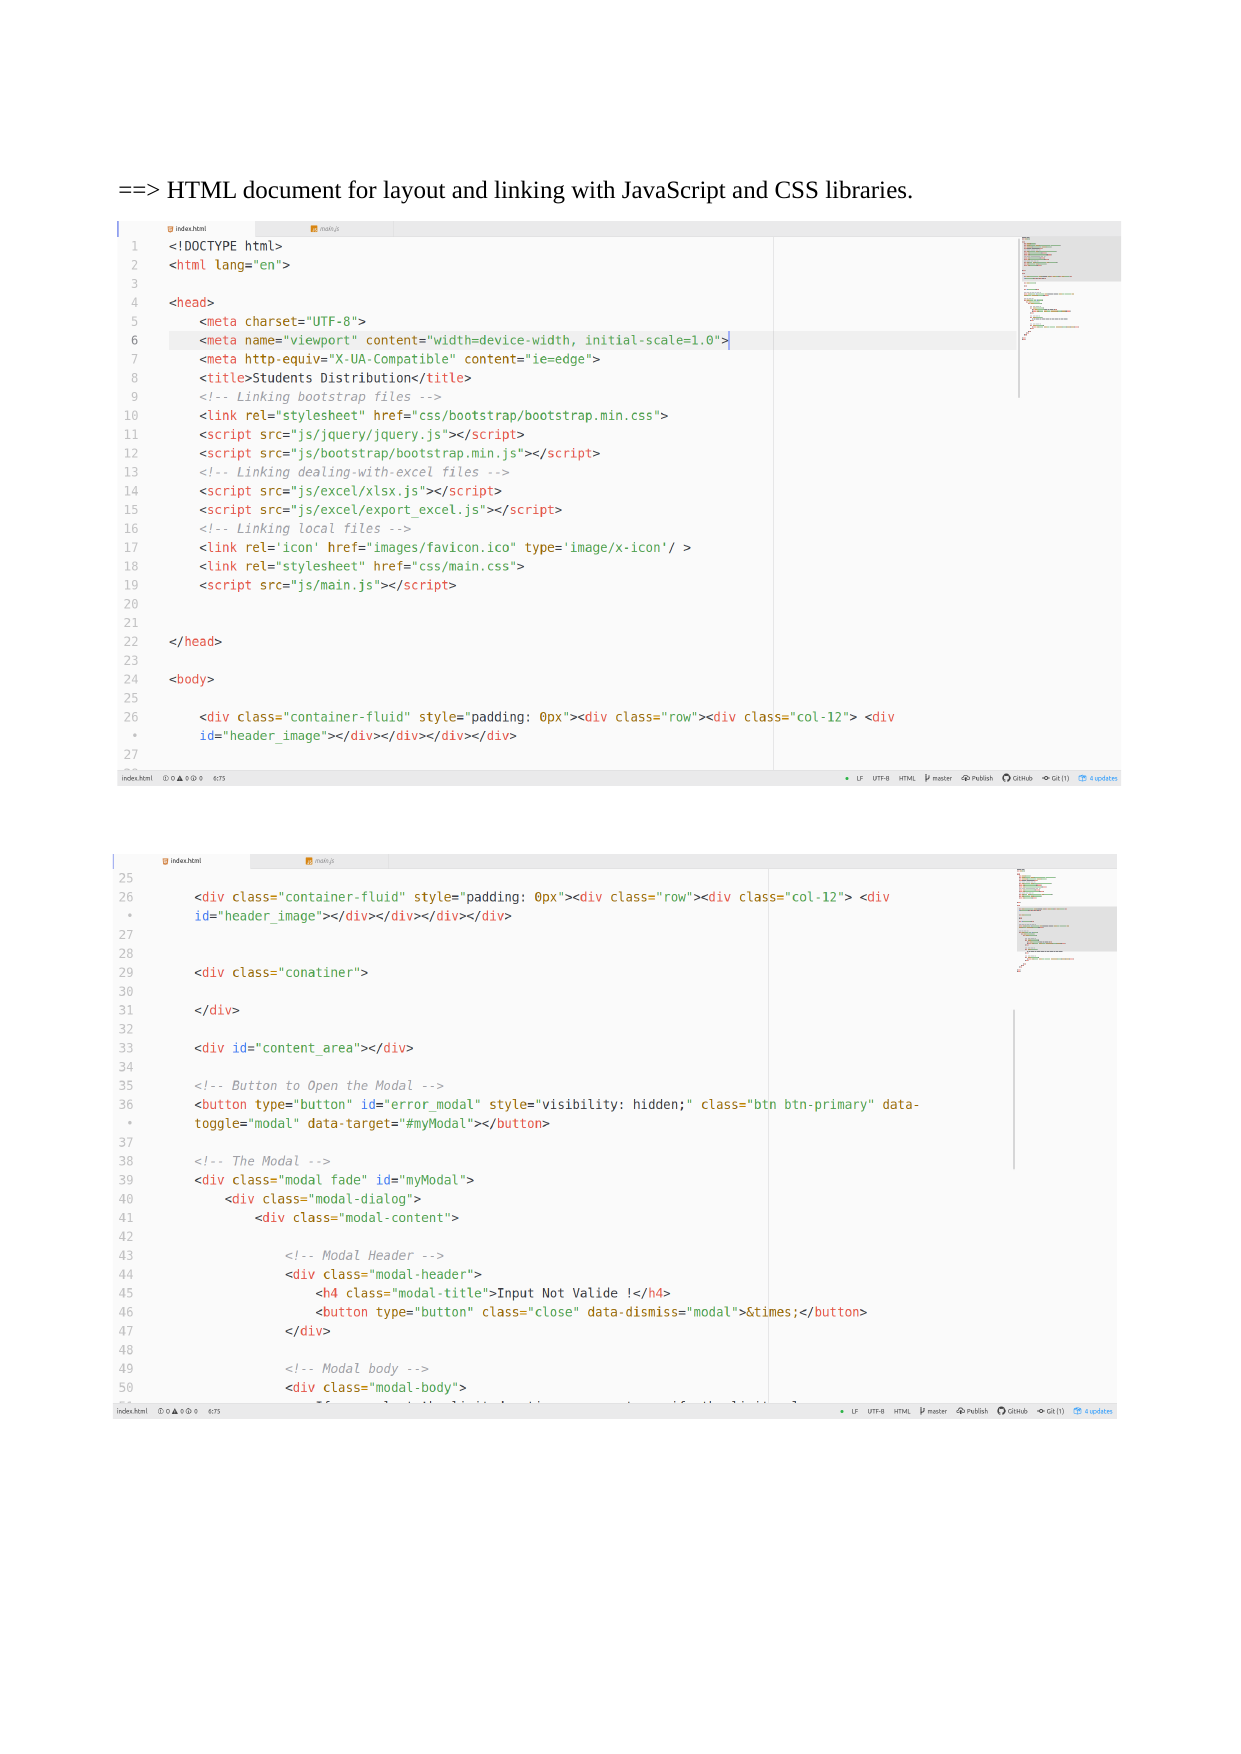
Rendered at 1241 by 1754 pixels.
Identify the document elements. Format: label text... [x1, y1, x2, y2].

picture [112, 854, 1117, 1419]
picture [117, 221, 1122, 786]
text ==> HTML document for layout and linking with JavaScript and CSS libraries. [118, 176, 1122, 204]
